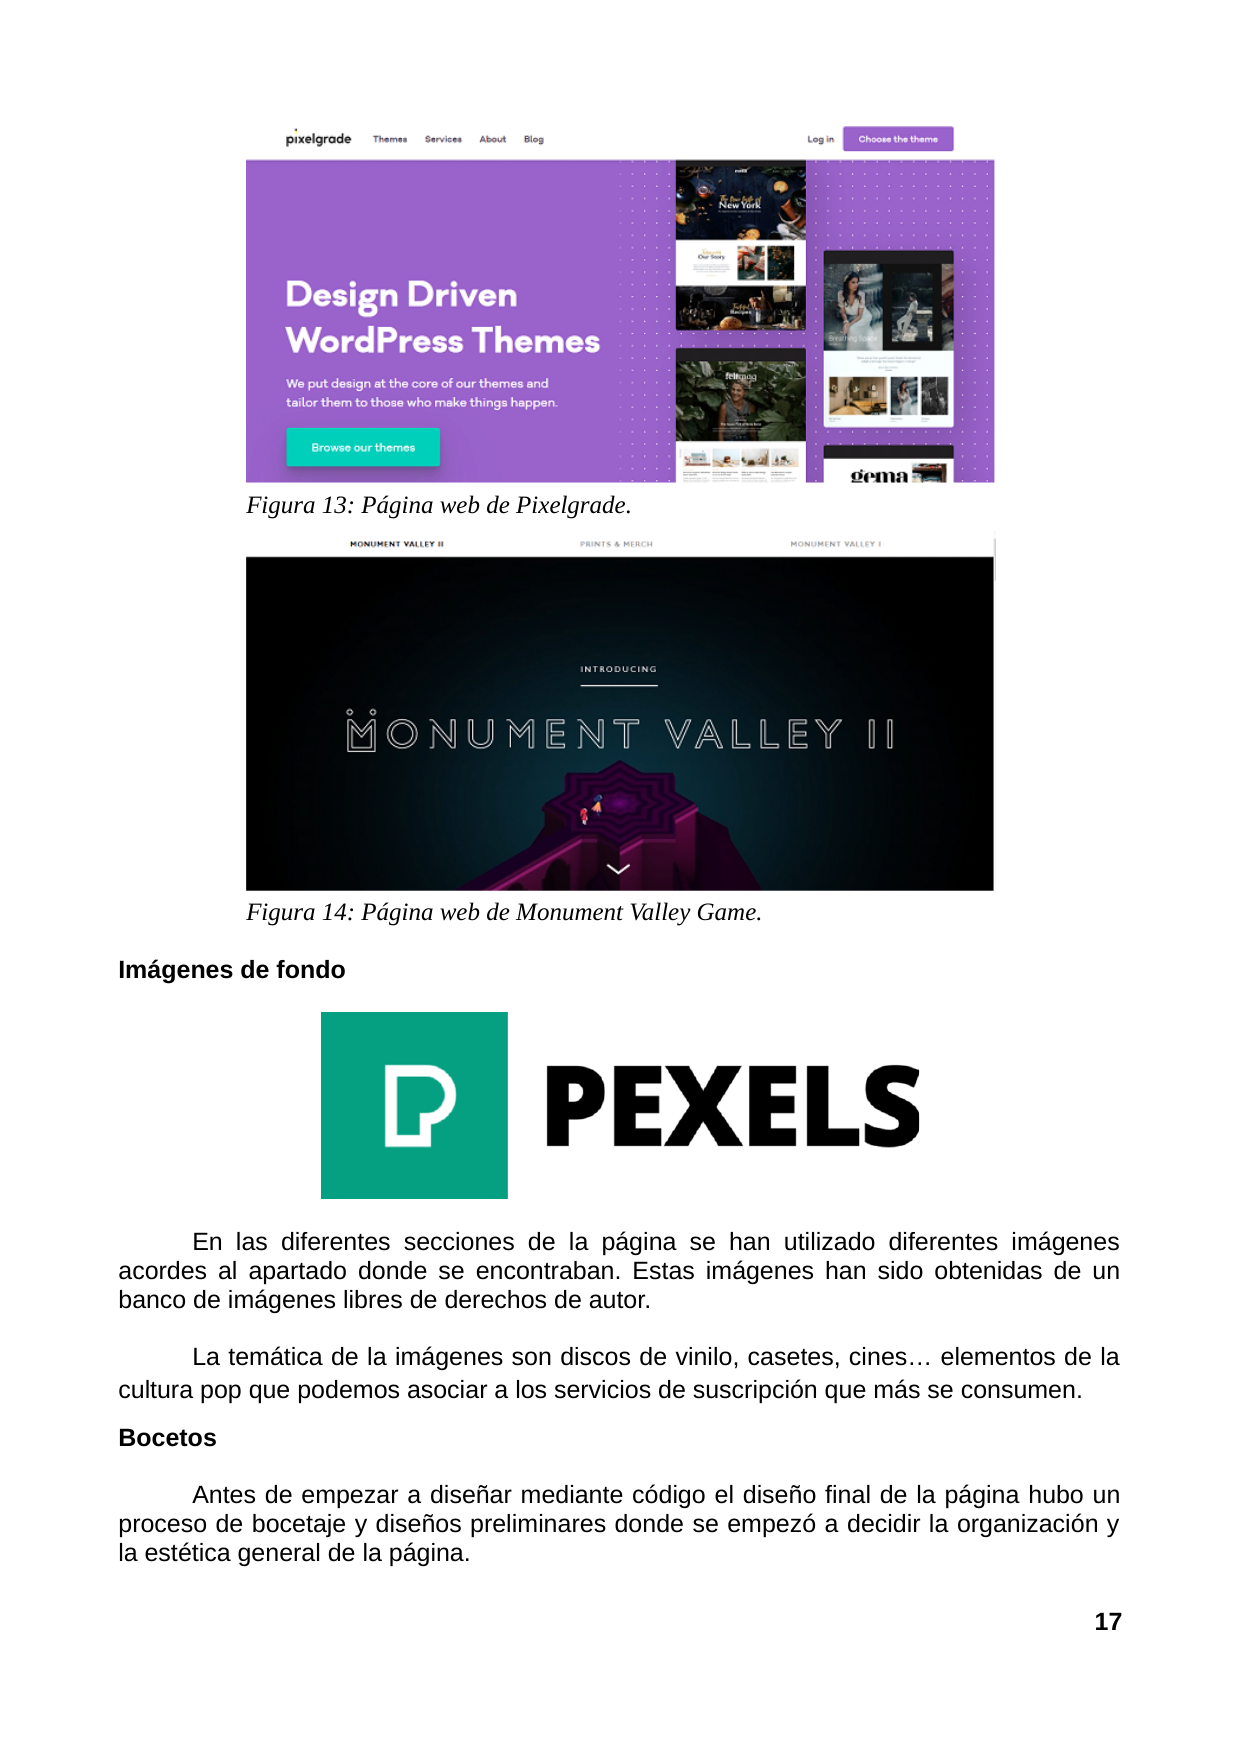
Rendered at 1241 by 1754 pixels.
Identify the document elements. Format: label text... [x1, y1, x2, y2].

text Bocetos [118, 1423, 1122, 1452]
picture [321, 1012, 920, 1199]
text Figura 14: Página web de Monument Valley Game. [246, 892, 996, 926]
text Figura 13: Página web de Pixelgrade. [246, 485, 994, 519]
picture [246, 531, 996, 892]
picture [246, 118, 995, 485]
text Imágenes de fondo [118, 955, 1122, 984]
text Antes de empezar a diseñar mediante código el diseño final de la página hubo un proceso de bocetaje y diseños preliminares donde se empezó a decidir la organización y la estética general de la página. [118, 1480, 1122, 1567]
text En las diferentes secciones de la página se han utilizado diferentes imágenes acordes al apartado donde se encontraban. Estas imágenes han sido obtenidas de un banco de imágenes libres de derechos de autor. [118, 1227, 1122, 1313]
text La temática de la imágenes son discos de vinilo, casetes, cines… elementos de la cultura pop que podemos asociar a los servicios de suscripción que más se consumen. [118, 1342, 1122, 1404]
